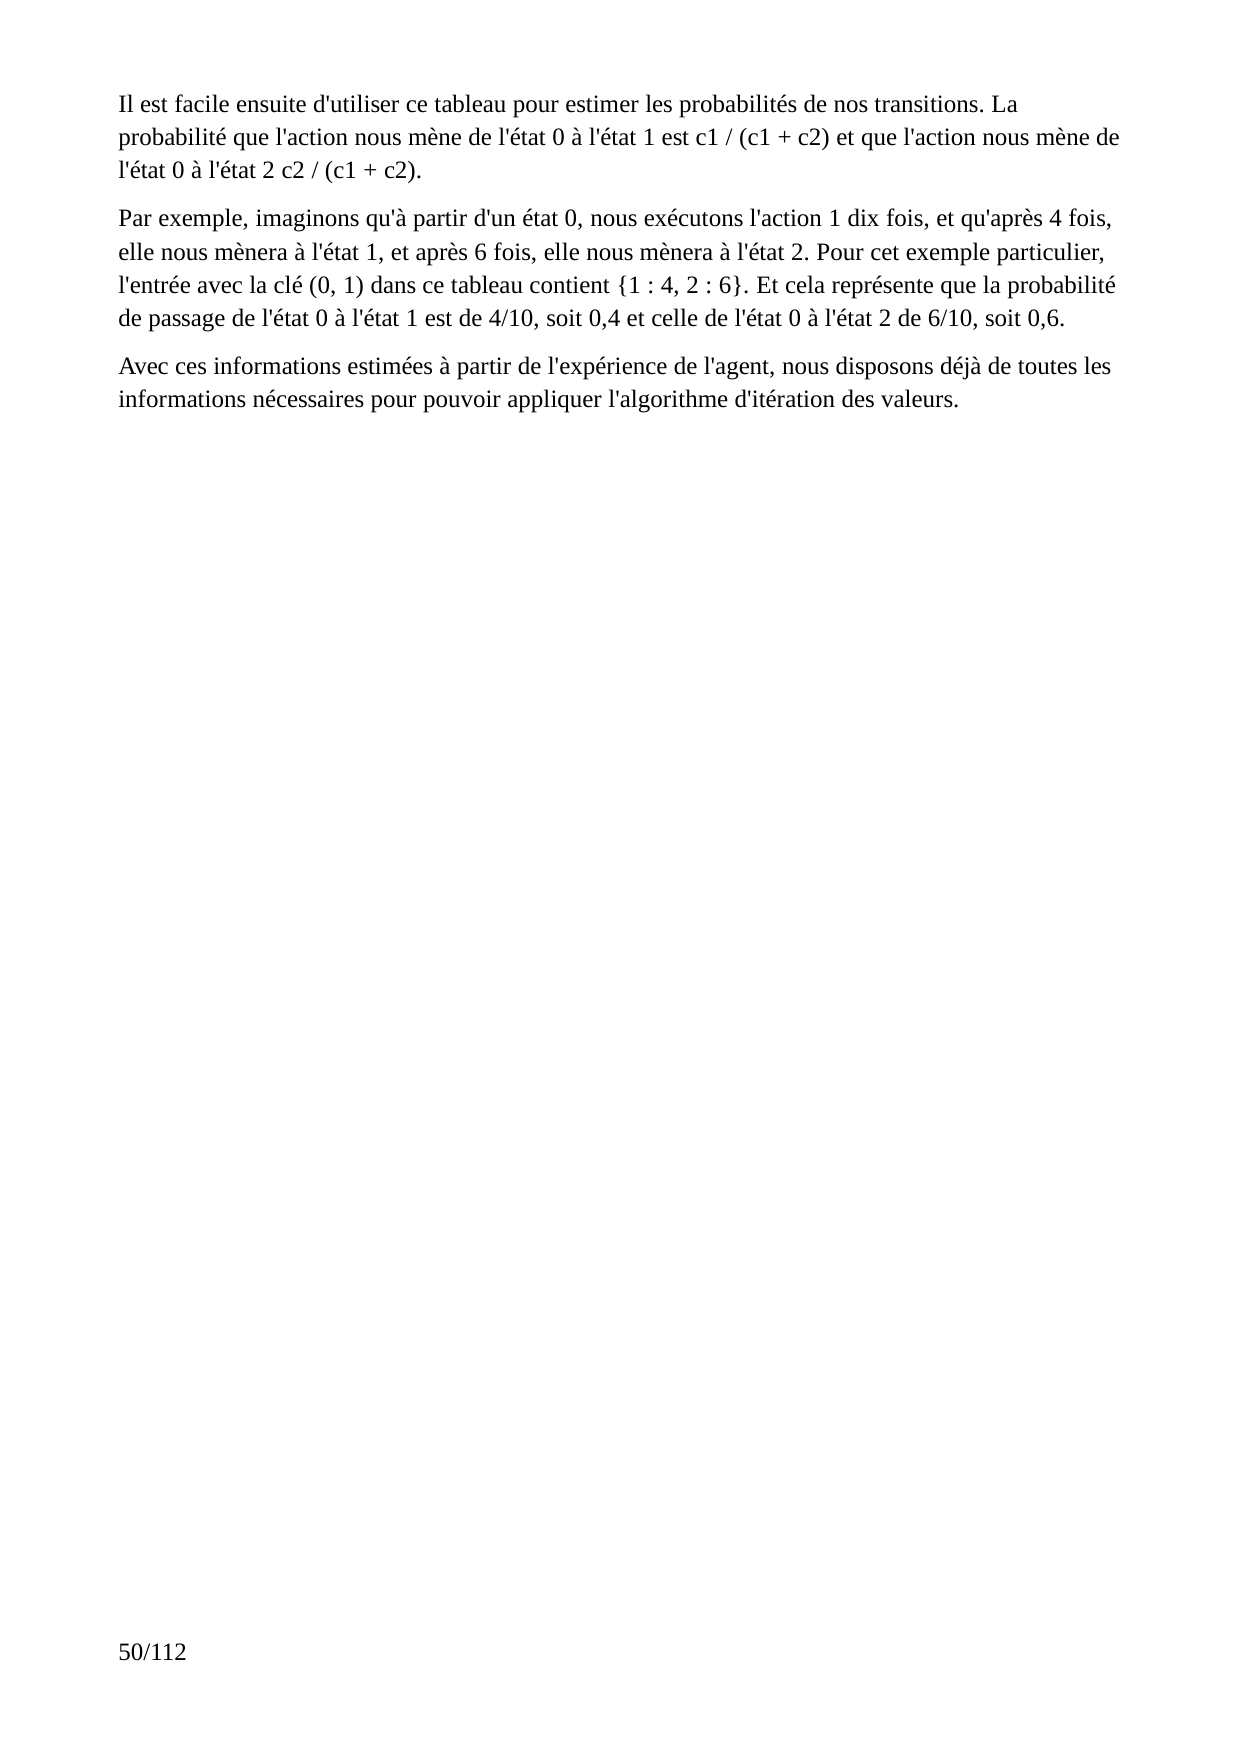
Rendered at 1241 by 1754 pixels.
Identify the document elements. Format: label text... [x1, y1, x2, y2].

text Par exemple, imaginons qu'à partir d'un état 0, nous exécutons l'action 1 dix fois, et qu'après 4 fois, elle nous mènera à l'état 1, et après 6 fois, elle nous mènera à l'état 2. Pour cet exemple particulier, l'entrée avec la clé (0, 1) dans ce tableau contient {1 : 4, 2 : 6}. Et cela représente que la probabilité de passage de l'état 0 à l'état 1 est de 4/10, soit 0,4 et celle de l'état 0 à l'état 2 de 6/10, soit 0,6. [118, 203, 1122, 332]
text Avec ces informations estimées à partir de l'expérience de l'agent, nous disposons déjà de toutes les informations nécessaires pour pouvoir appliquer l'algorithme d'itération des valeurs. [118, 351, 1122, 413]
text Il est facile ensuite d'utiliser ce tableau pour estimer les probabilités de nos transitions. La probabilité que l'action nous mène de l'état 0 à l'état 1 est c1 / (c1 + c2) et que l'action nous mène de l'état 0 à l'état 2 c2 / (c1 + c2). [118, 88, 1122, 184]
